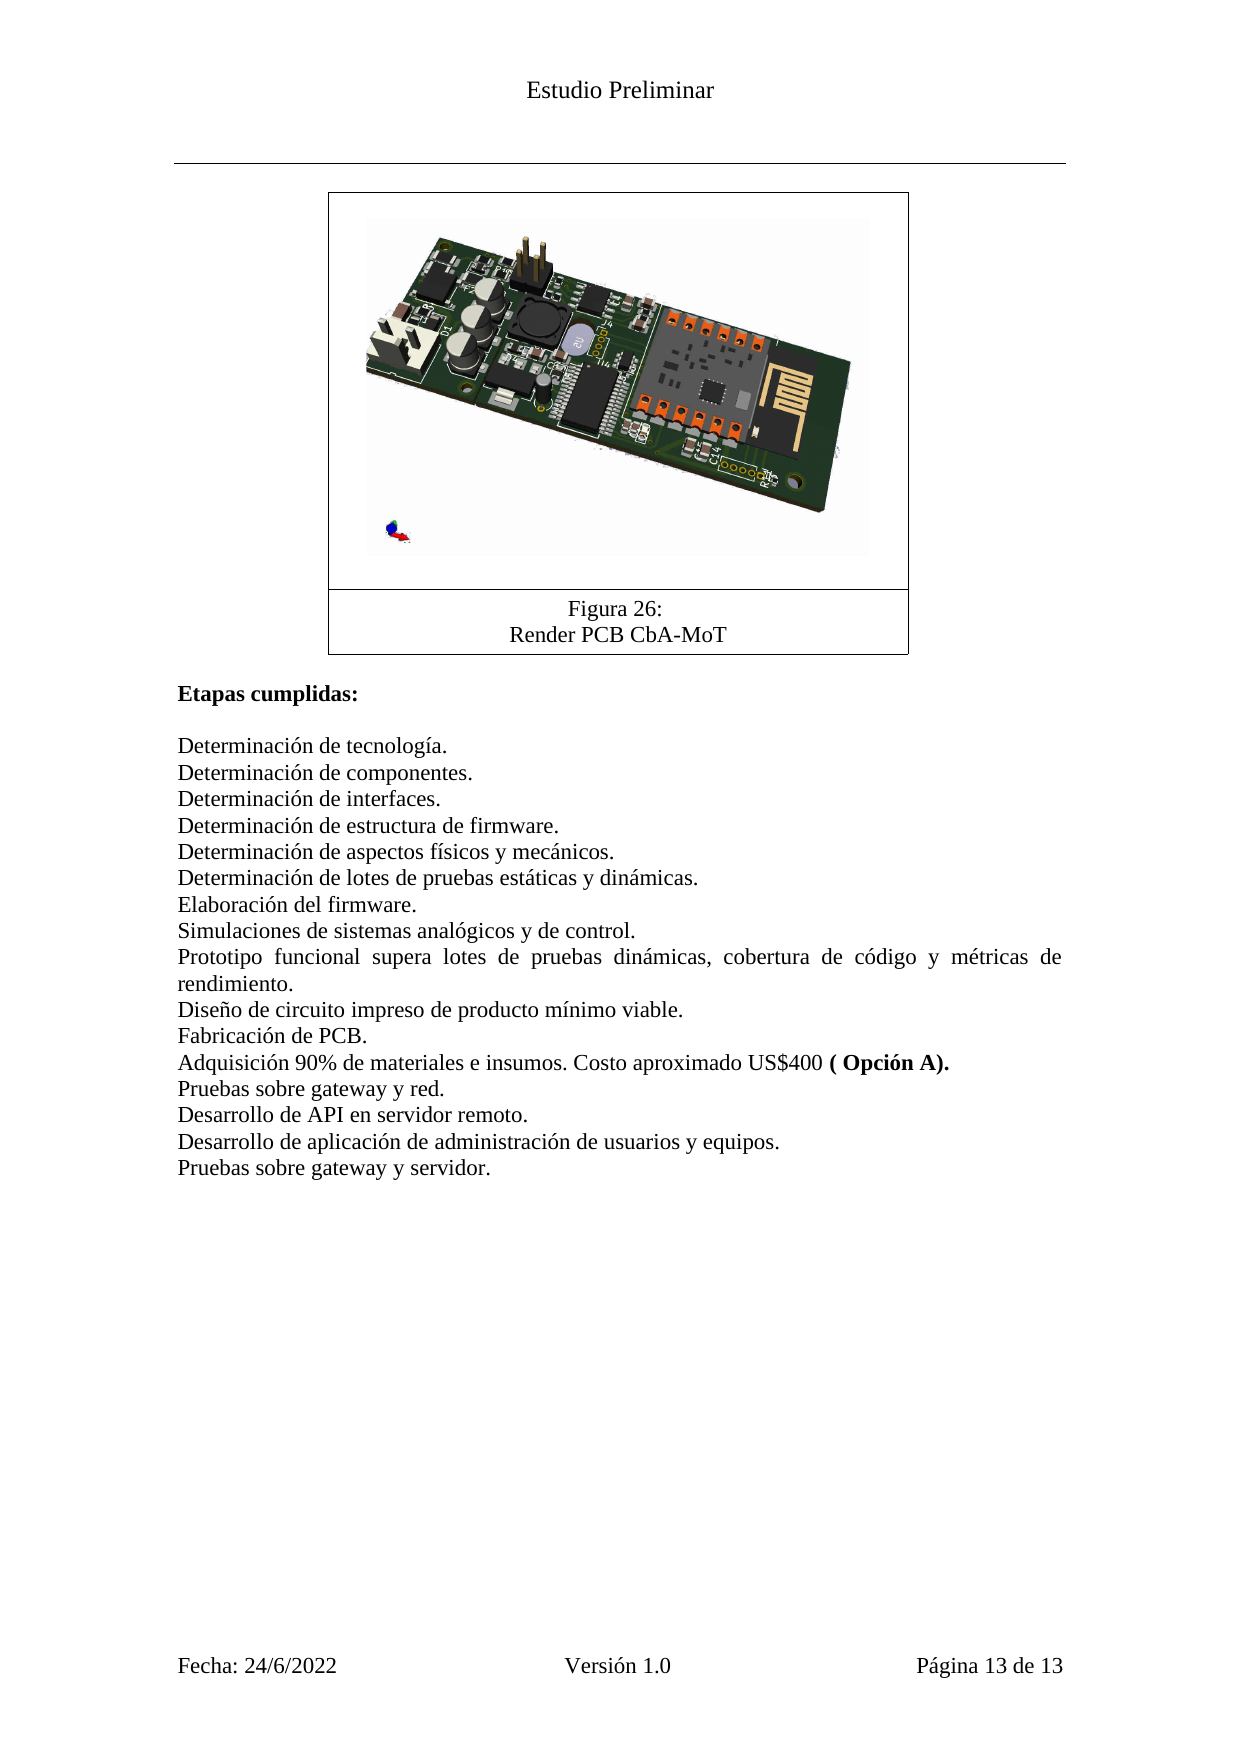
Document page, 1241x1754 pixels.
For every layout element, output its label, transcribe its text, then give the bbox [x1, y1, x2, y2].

picture [366, 218, 870, 556]
text Determinación de componentes. [177, 759, 1063, 785]
text Determinación de tecnología. [177, 733, 1063, 759]
text Desarrollo de aplicación de administración de usuarios y equipos. [177, 1128, 1063, 1154]
text Diseño de circuito impreso de producto mínimo viable. [177, 996, 1063, 1022]
table_cell Figura 26: Render PCB CbA-MoT [329, 590, 908, 653]
text Determinación de aspectos físicos y mecánicos. [177, 838, 1063, 864]
text Desarrollo de API en servidor remoto. [177, 1102, 1063, 1128]
text Adquisición 90% de materiales e insumos. Costo aproximado US$400 ( Opción A). [177, 1049, 1063, 1075]
text Prototipo funcional supera lotes de pruebas dinámicas, cobertura de código y métricas de rendimiento. [177, 943, 1063, 996]
text Determinación de estructura de firmware. [177, 812, 1063, 838]
text Fabricación de PCB. [177, 1022, 1063, 1049]
text Determinación de lotes de pruebas estáticas y dinámicas. [177, 864, 1063, 891]
text Pruebas sobre gateway y servidor. [177, 1154, 1063, 1181]
text Pruebas sobre gateway y red. [177, 1075, 1063, 1102]
text Determinación de interfaces. [177, 785, 1063, 812]
text Etapas cumplidas: [177, 680, 1063, 706]
text Simulaciones de sistemas analógicos y de control. [177, 917, 1063, 943]
table_header [329, 193, 908, 589]
text Elaboración del firmware. [177, 891, 1063, 917]
